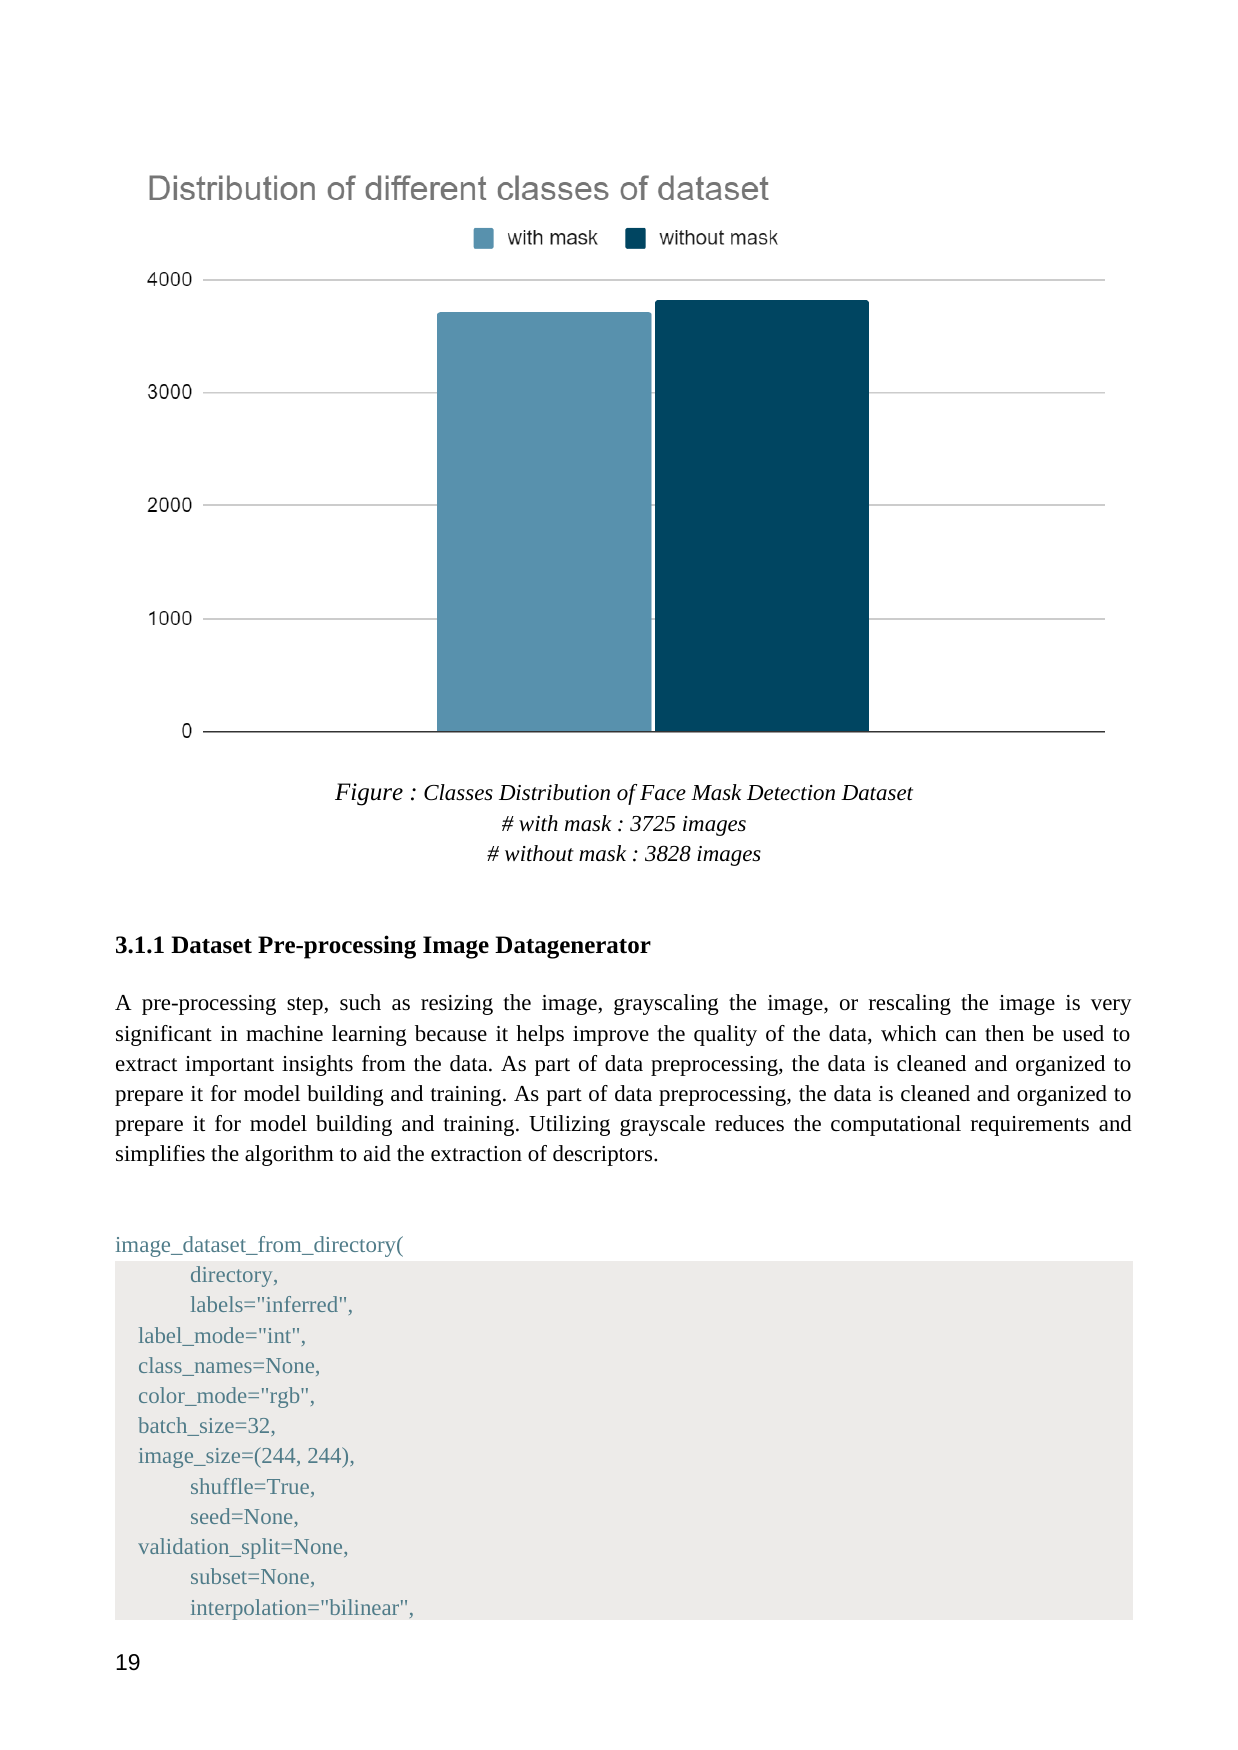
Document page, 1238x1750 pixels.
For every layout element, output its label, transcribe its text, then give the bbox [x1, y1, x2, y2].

text shuffle=True,​ [115, 1473, 1133, 1499]
text image_size=(244, 244),​ [115, 1442, 1133, 1469]
text # without mask : 3828 images [115, 840, 1133, 866]
text class_names=None,​ [115, 1352, 1133, 1378]
text image_dataset_from_directory(​ [115, 1231, 1133, 1257]
subtitle 3.1.1 Dataset Pre-processing Image Datagenerator [115, 930, 1133, 959]
text validation_split=None,​ [115, 1533, 1133, 1559]
text color_mode="rgb",​ [115, 1382, 1133, 1408]
text subset=None,​ [115, 1563, 1133, 1590]
text interpolation="bilinear",​ [115, 1593, 1133, 1620]
text seed=None,​ [115, 1503, 1133, 1529]
text Figure : Classes Distribution of Face Mask Detection Dataset [115, 777, 1133, 805]
text labels="inferred",​ [115, 1291, 1133, 1318]
text A pre-processing step, such as resizing the image, grayscaling the image, or rescaling the image is very significant in machine learning because it helps improve the quality of the data, which can then be used to extract important insights from the data. As part of data preprocessing, the data is cleaned and organized to prepare it for model building and training. As part of data preprocessing, the data is cleaned and organized to prepare it for model building and training. Utilizing grayscale reduces the computational requirements and simplifies the algorithm to aid the extraction of descriptors. [115, 989, 1133, 1167]
picture [115, 141, 1136, 773]
text label_mode="int",​ [115, 1322, 1133, 1348]
text batch_size=32,​ [115, 1412, 1133, 1439]
text # with mask : 3725 images [115, 809, 1133, 836]
text directory,​ [115, 1261, 1133, 1288]
